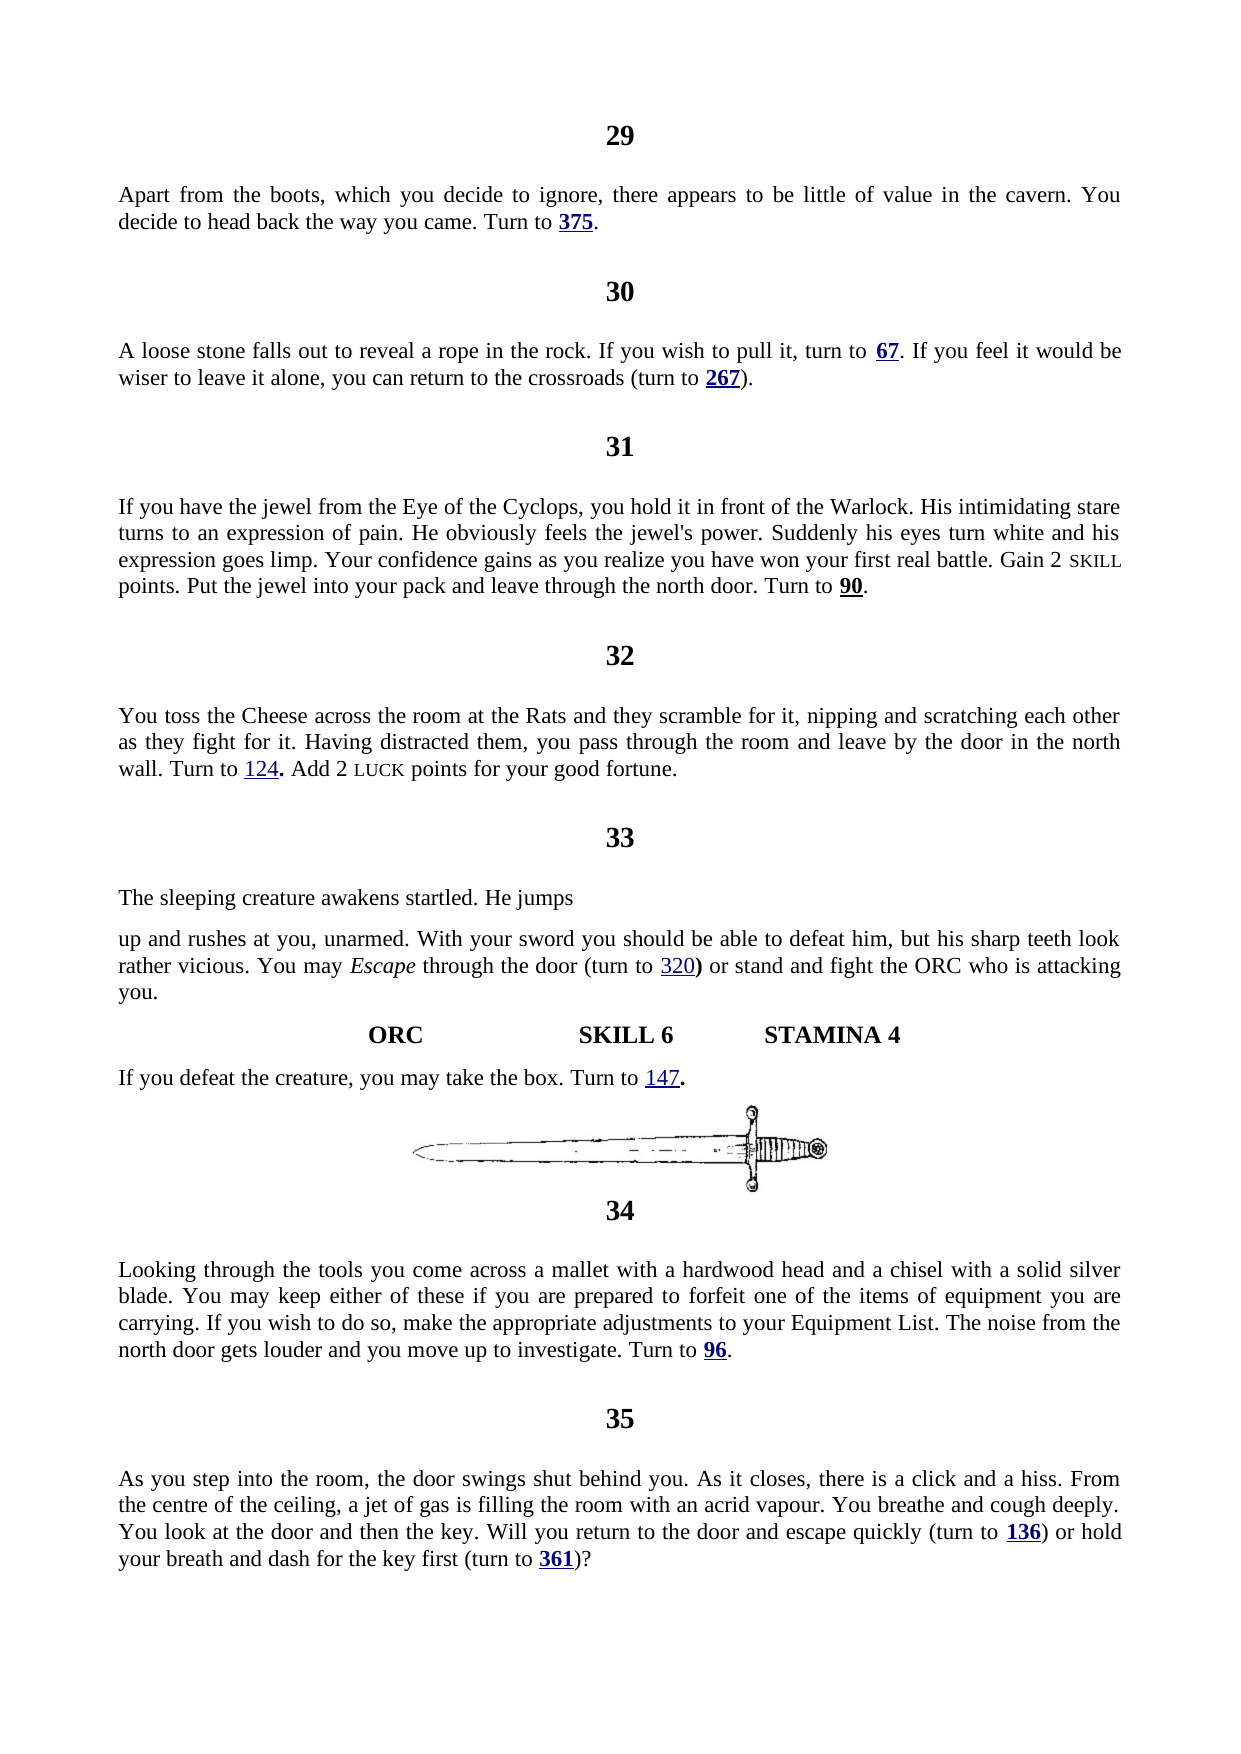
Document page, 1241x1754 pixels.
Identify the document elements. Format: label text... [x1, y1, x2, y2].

subtitle 31 [118, 429, 1122, 463]
text As you step into the room, the door swings shut behind you. As it closes, there is a click and a hiss. From the centre of the ceiling, a jet of gas is filling the room with an acrid vapour. You breathe and cough deeply. You look at the door and then the key. Will you return to the door and escape quickly (turn to 136) or hold your breath and dash for the key first (turn to 361)? [118, 1465, 1122, 1571]
subtitle 35 [118, 1402, 1122, 1435]
picture [412, 1104, 828, 1193]
text A loose stone falls out to reveal a rope in the rock. If you wish to pull it, turn to 67. If you feel it would be wiser to leave it alone, you can return to the crossroads (turn to 267). [118, 337, 1122, 390]
text up and rushes at you, unarmed. With your sword you should be able to defeat him, but his sharp teeth look rather vicious. You may Escape through the door (turn to 320) or stand and fight the ORC who is attacking you. [118, 925, 1122, 1005]
subtitle 30 [118, 274, 1122, 307]
text If you defeat the creature, you may take the box. Turn to 147. [118, 1063, 1122, 1090]
text You toss the Cheese across the room at the Rats and they scramble for it, nipping and scratching each other as they fight for it. Having distracted them, you pass through the room and leave by the door in the north wall. Turn to 124. Add 2 luck points for your good fortune. [118, 701, 1122, 781]
text Apart from the boots, which you decide to ignore, there appears to be little of value in the cavern. You decide to head back the way you came. Turn to 375. [118, 181, 1122, 234]
text Looking through the tools you come across a mallet with a hardwood head and a chisel with a solid silver blade. You may keep either of these if you are prepared to forfeit one of the items of equipment you are carrying. If you wish to do so, make the appropriate adjustments to your Equipment List. The noise from the north door gets louder and you move up to investigate. Turn to 96. [118, 1256, 1122, 1362]
text The sleeping creature awakens startled. He jumps [118, 884, 1122, 910]
subtitle 32 [118, 638, 1122, 672]
subtitle 29 [118, 118, 1122, 152]
text If you have the jewel from the Eye of the Cyclops, you hold it in front of the Warlock. His intimidating stare turns to an expression of pain. He obviously feels the jewel's power. Suddenly his eyes turn white and his expression goes limp. Your confidence gains as you realize you have won your first real battle. Gain 2 skill points. Put the jewel into your pack and leave through the north door. Turn to 90. [118, 493, 1122, 599]
text ORC SKILL 6 STAMINA 4 [118, 1019, 1122, 1049]
subtitle 33 [118, 821, 1122, 854]
subtitle 34 [118, 1129, 1122, 1226]
